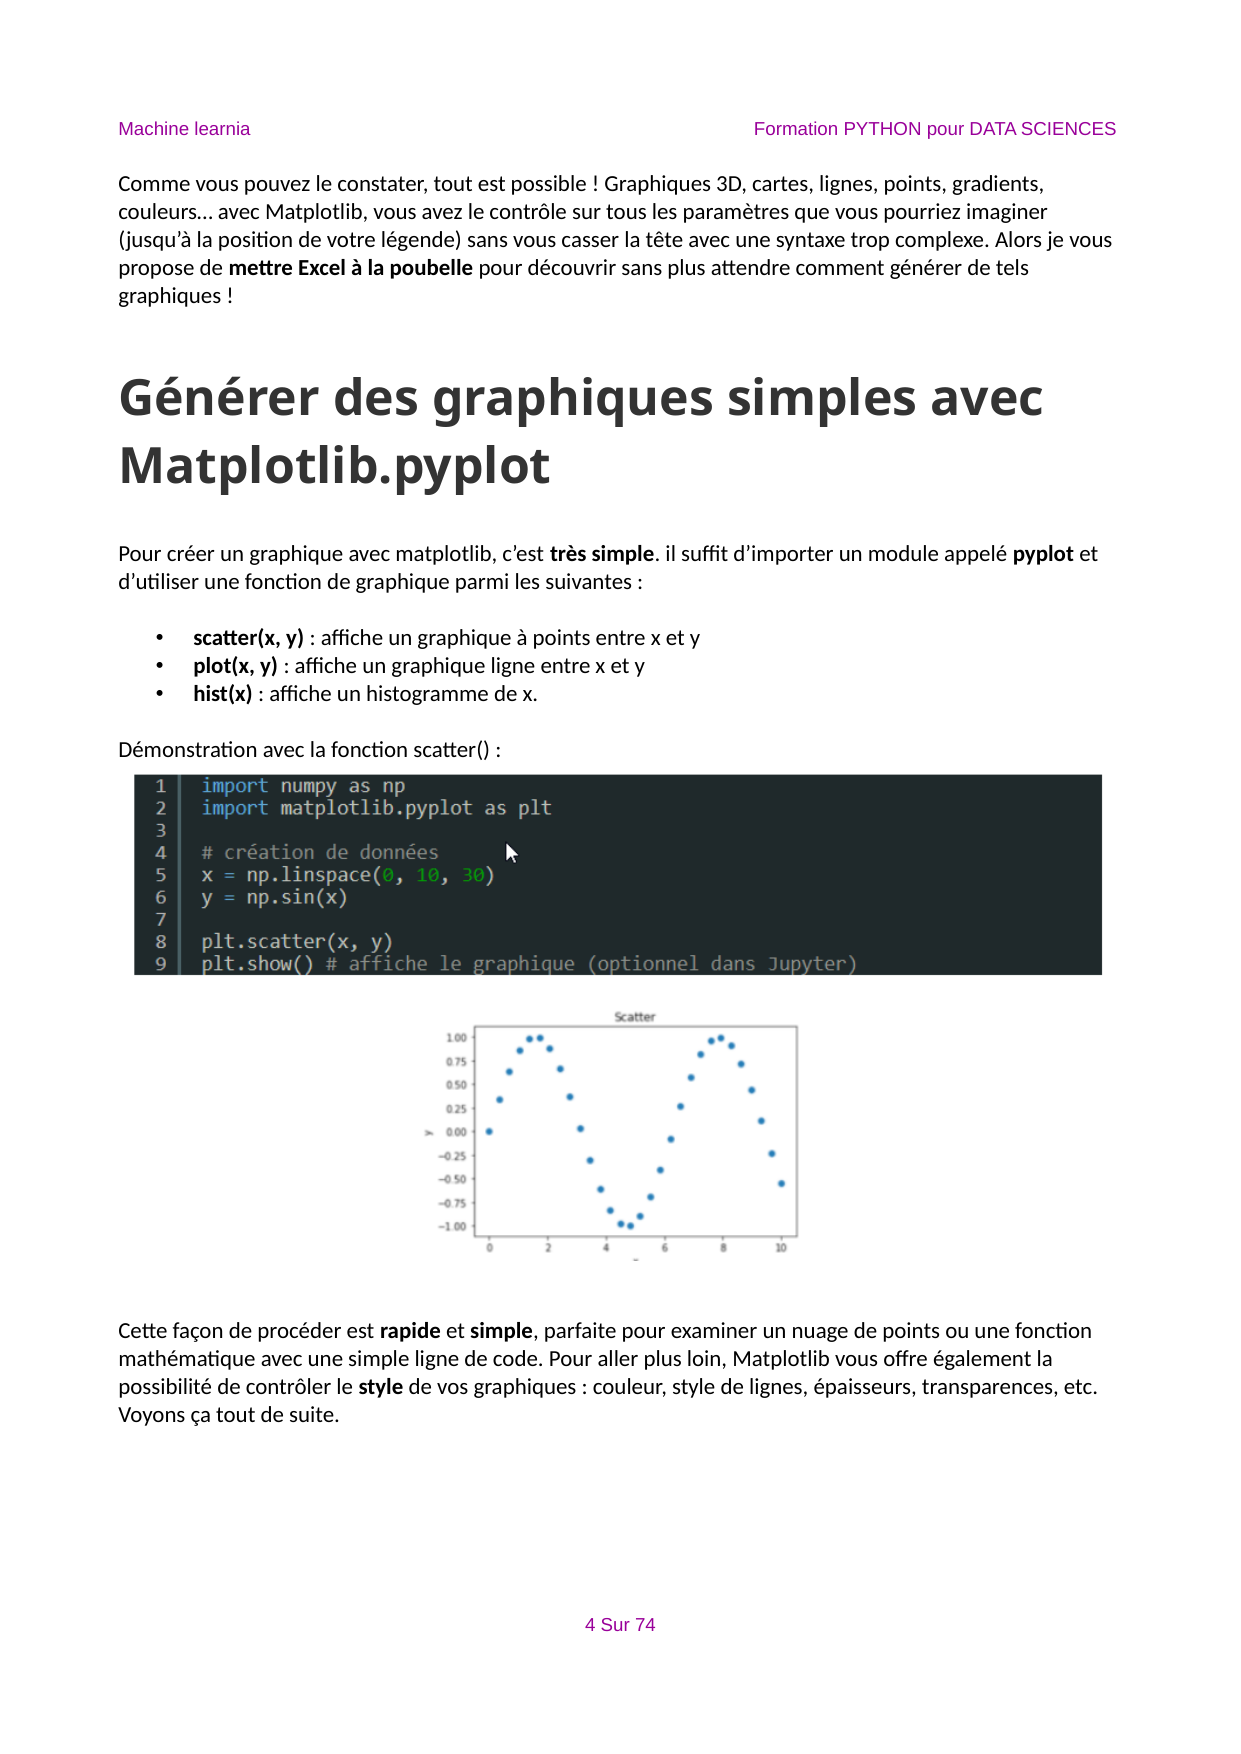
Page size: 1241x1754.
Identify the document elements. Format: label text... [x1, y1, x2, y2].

subtitle Générer des graphiques simples avec Matplotlib.pyplot [118, 362, 1122, 498]
list hist(x) : affiche un histogramme de x. [156, 679, 1122, 707]
picture [118, 763, 1122, 1261]
text Démonstration avec la fonction scatter() : [118, 735, 1122, 763]
list plot(x, y) : affiche un graphique ligne entre x et y [156, 651, 1122, 679]
text Pour créer un graphique avec matplotlib, c’est très simple. il suffit d’importer un module appelé pyplot et d’utiliser une fonction de graphique parmi les suivantes : [118, 539, 1122, 595]
text Comme vous pouvez le constater, tout est possible ! Graphiques 3D, cartes, lignes, points, gradients, couleurs… avec Matplotlib, vous avez le contrôle sur tous les paramètres que vous pourriez imaginer (jusqu’à la position de votre légende) sans vous casser la tête avec une syntaxe trop complexe. Alors je vous propose de mettre Excel à la poubelle pour découvrir sans plus attendre comment générer de tels graphiques ! [118, 169, 1122, 309]
text Cette façon de procéder est rapide et simple, parfaite pour examiner un nuage de points ou une fonction mathématique avec une simple ligne de code. Pour aller plus loin, Matplotlib vous offre également la possibilité de contrôler le style de vos graphiques : couleur, style de lignes, épaisseurs, transparences, etc. Voyons ça tout de suite. [118, 1316, 1122, 1428]
list scatter(x, y) : affiche un graphique à points entre x et y [156, 623, 1122, 651]
